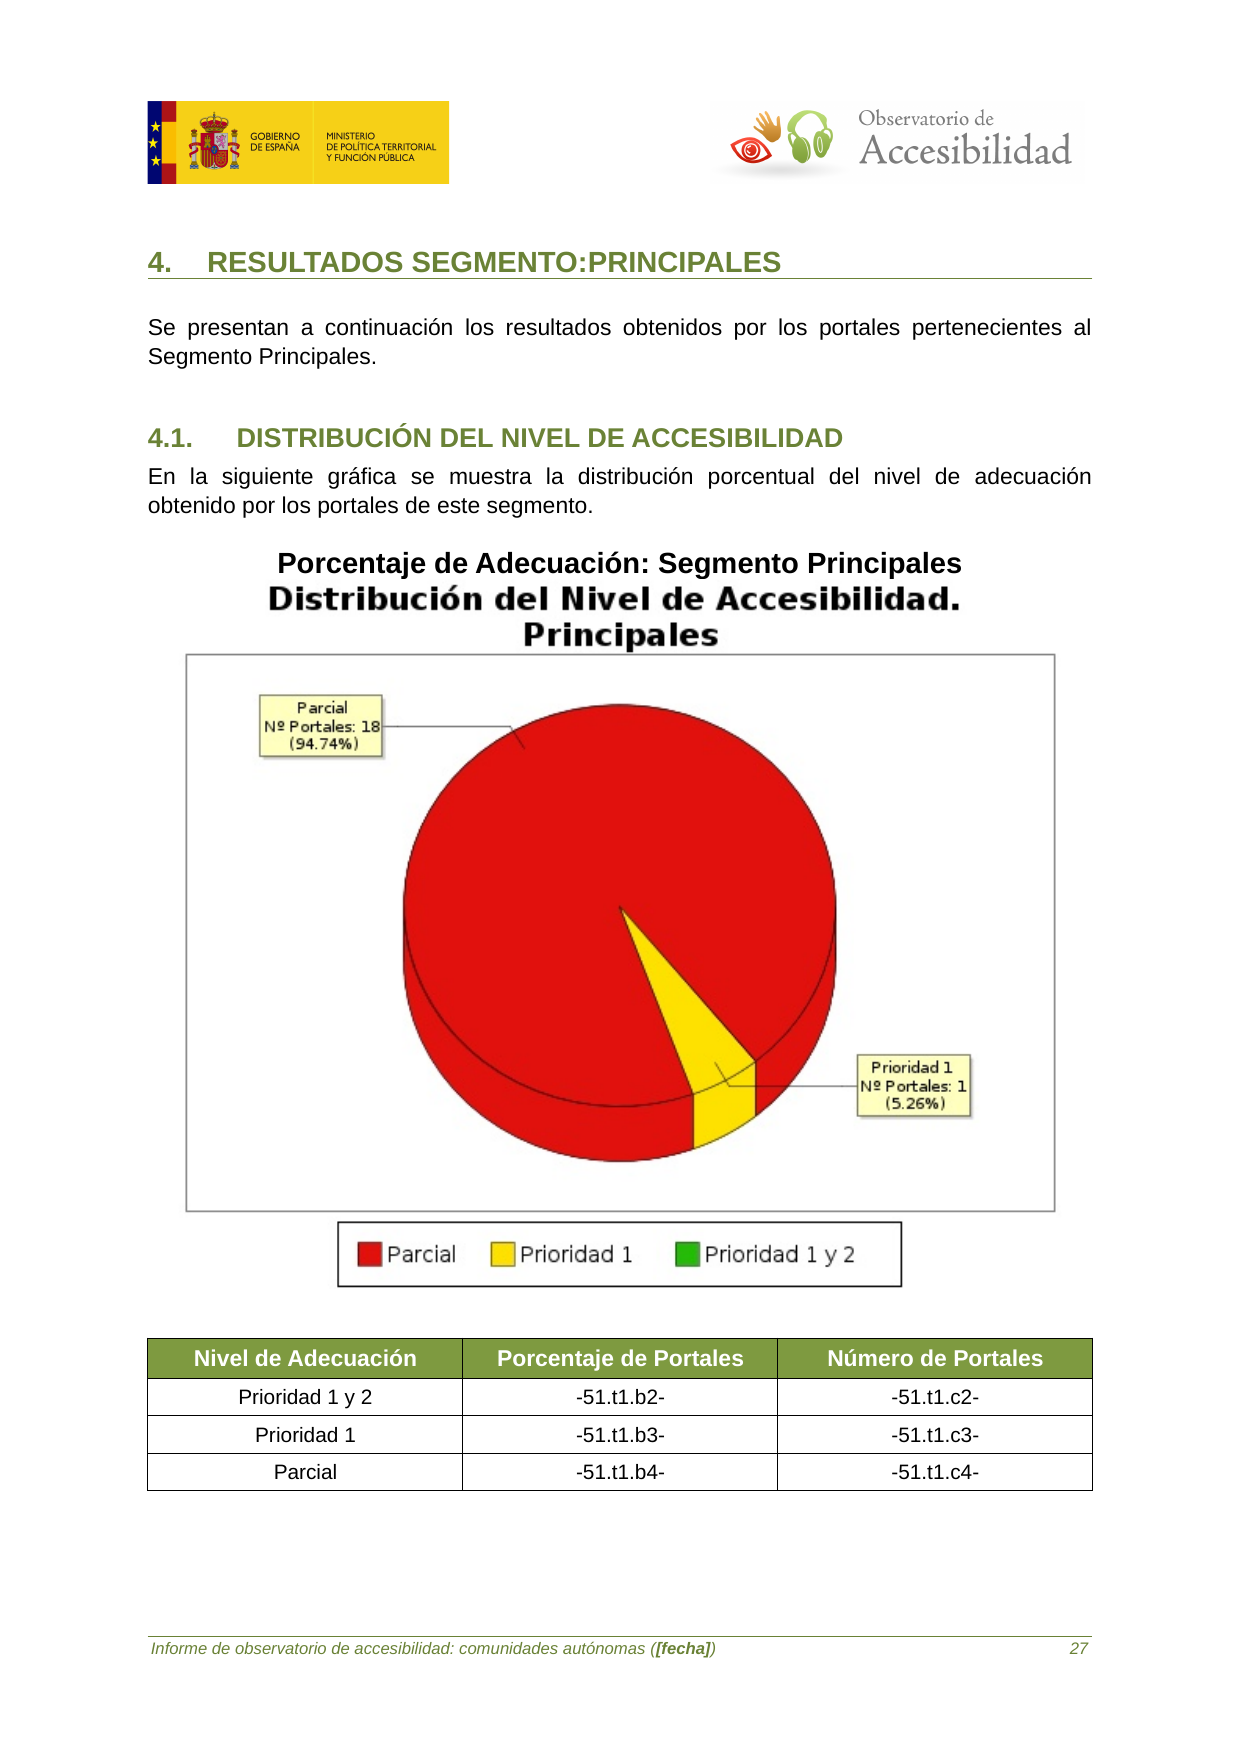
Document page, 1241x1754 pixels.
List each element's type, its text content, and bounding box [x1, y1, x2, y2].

table_cell Prioridad 1 [148, 1416, 462, 1453]
table_cell Prioridad 1 y 2 [148, 1379, 462, 1415]
table_header Porcentaje de Portales [463, 1339, 777, 1378]
table_cell -51.t1.c3- [778, 1416, 1092, 1453]
table_cell -51.t1.b3- [463, 1416, 777, 1453]
table_cell -51.t1.c2- [778, 1379, 1092, 1415]
table_cell -51.t1.b4- [463, 1454, 777, 1490]
text En la siguiente gráfica se muestra la distribución porcentual del nivel de adecuación obtenido por los portales de este segmento. [148, 463, 1092, 518]
picture [147, 101, 450, 184]
picture [178, 579, 1062, 1289]
table_cell -51.t1.c4- [778, 1454, 1092, 1490]
picture [710, 101, 1086, 184]
table_header Nivel de Adecuación [148, 1339, 462, 1378]
table_cell -51.t1.b2- [463, 1379, 777, 1415]
subtitle Resultados Segmento:Principales [148, 245, 1092, 278]
table_cell Parcial [148, 1454, 462, 1490]
text Se presentan a continuación los resultados obtenidos por los portales pertenecientes al Segmento Principales. [148, 314, 1092, 369]
text Porcentaje de Adecuación: Segmento Principales [148, 546, 1092, 579]
table_header Número de Portales [778, 1339, 1092, 1378]
subtitle Distribución del nivel de accesibilidad [148, 422, 1092, 453]
